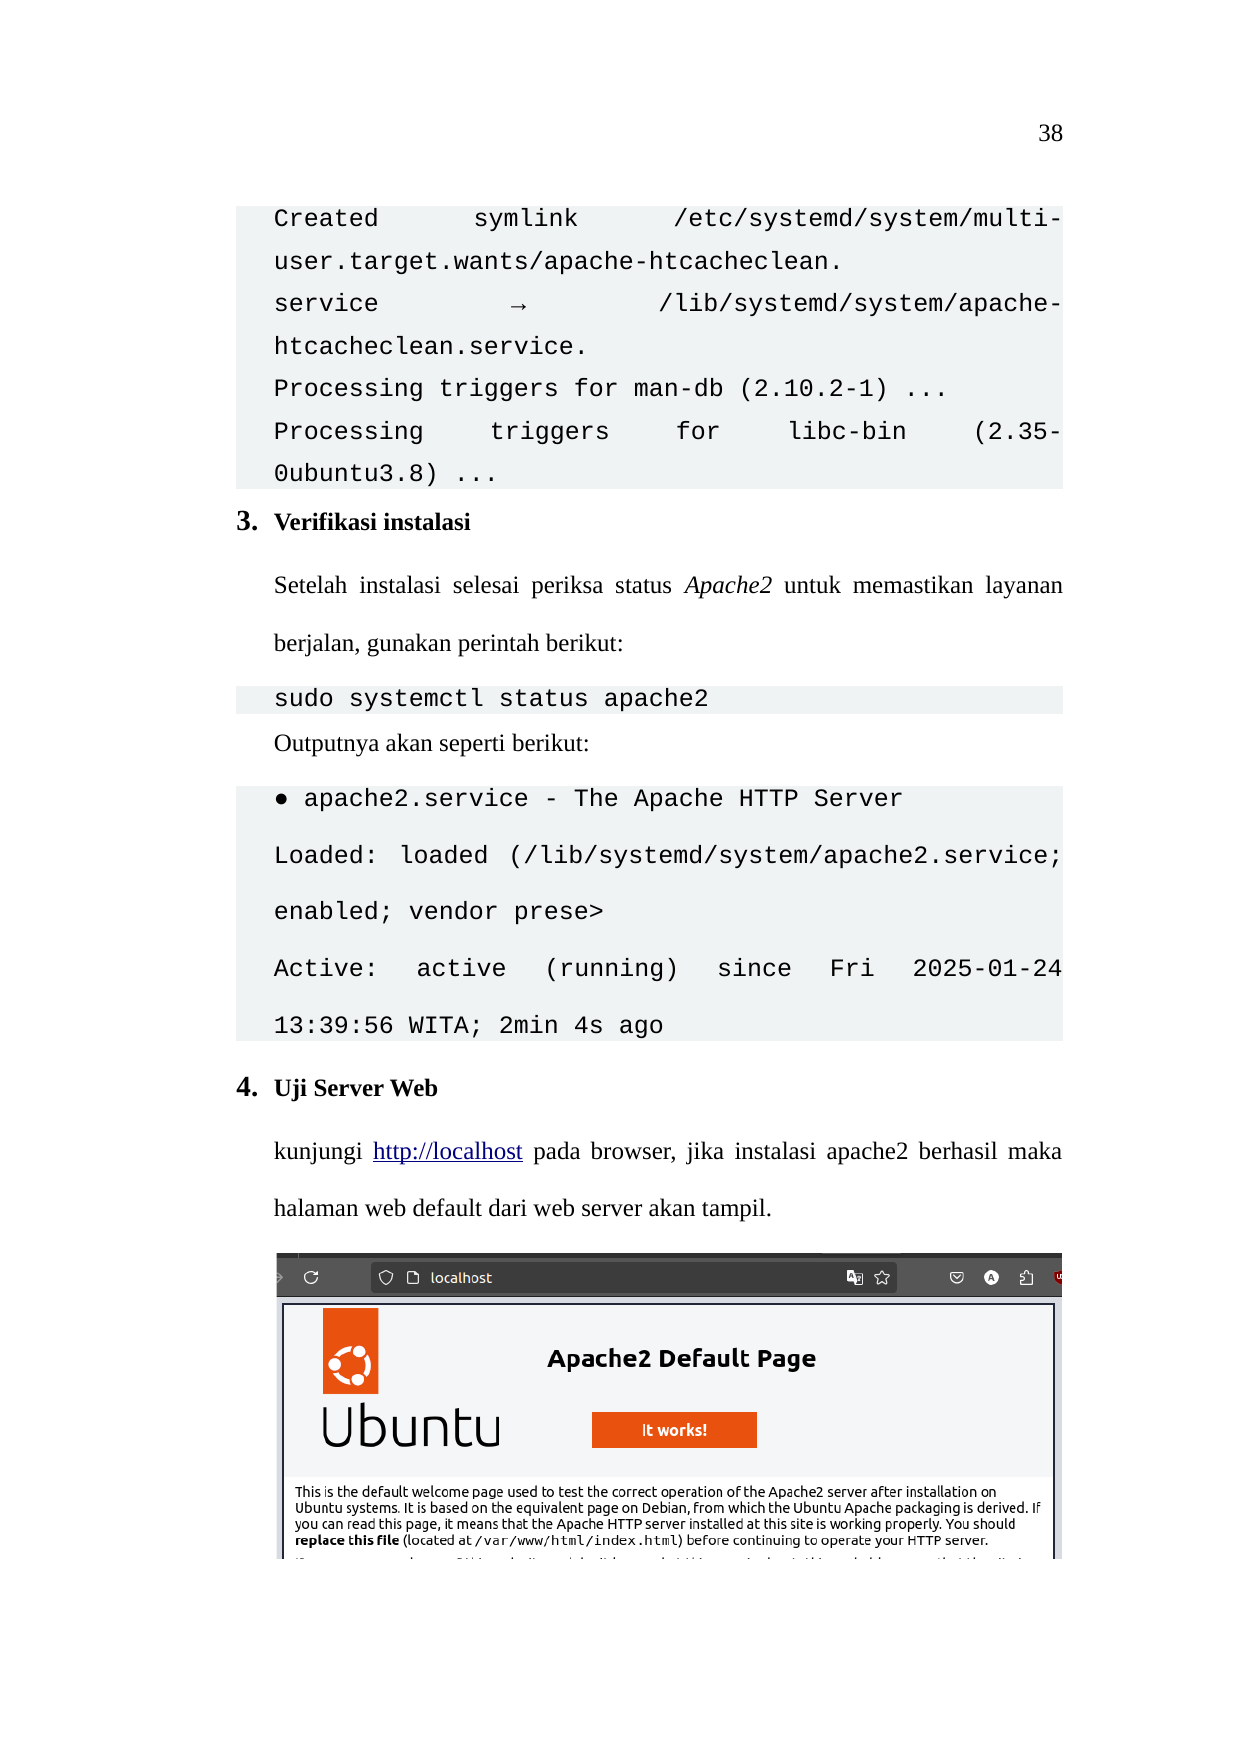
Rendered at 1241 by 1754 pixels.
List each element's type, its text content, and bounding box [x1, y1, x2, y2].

list Loaded: loaded (/lib/systemd/system/apache2.service; enabled; vendor prese> [236, 842, 1063, 927]
list Processing triggers for libc-bin (2.35-0ubuntu3.8) ... [236, 418, 1063, 489]
list kunjungi http://localhost pada browser, jika instalasi apache2 berhasil maka halaman web default dari web server akan tampil. [236, 1136, 1063, 1222]
list service → /lib/systemd/system/apache-htcacheclean.service. [236, 291, 1063, 362]
list Processing triggers for man-db (2.10.2-1) ... [236, 376, 1063, 404]
list Setelah instalasi selesai periksa status Apache2 untuk memastikan layanan berjalan, gunakan perintah berikut: [236, 571, 1063, 657]
picture [276, 1253, 1062, 1559]
list Created symlink /etc/systemd/system/multi-user.target.wants/apache-htcacheclean. [236, 206, 1063, 277]
list Uji Server Web [236, 1069, 1063, 1102]
list Active: active (running) since Fri 2025-01-24 13:39:56 WITA; 2min 4s ago [236, 956, 1063, 1041]
list sudo systemctl status apache2 [236, 686, 1063, 714]
list Outputnya akan seperti berikut: [236, 728, 1063, 757]
list ● apache2.service - The Apache HTTP Server [236, 786, 1063, 814]
list Verifikasi instalasi [236, 503, 1063, 537]
